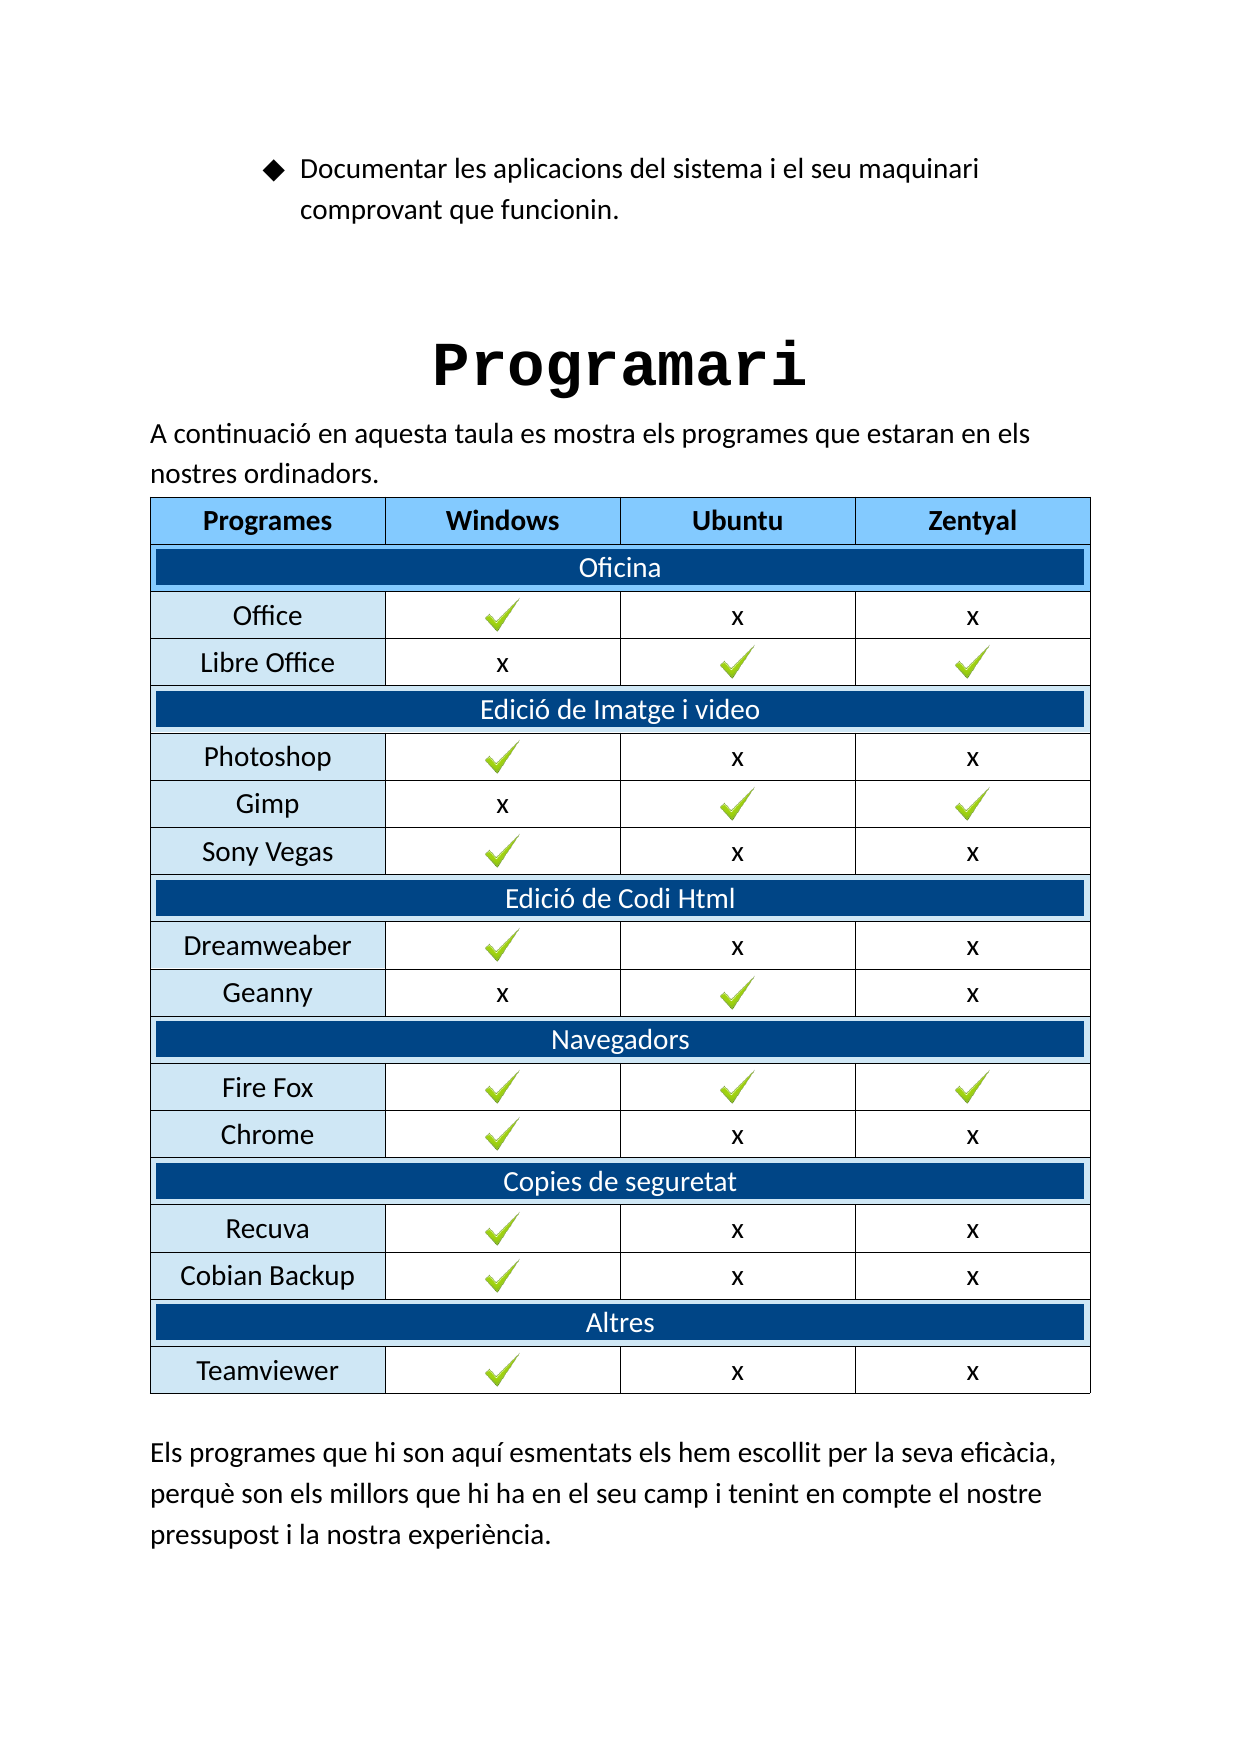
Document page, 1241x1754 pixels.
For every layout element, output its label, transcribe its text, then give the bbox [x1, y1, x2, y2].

table_cell [386, 739, 620, 780]
text Els programes que hi son aquí esmentats els hem escollit per la seva eficàcia, perquè son els millors que hi ha en el seu camp i tenint en compte el nostre pressupost i la nostra experiència. [150, 1434, 1090, 1552]
table_header Windows [386, 498, 620, 544]
text A continuació en aquesta taula es mostra els programes que estaran en els nostres ordinadors. [150, 415, 1090, 491]
table_cell Navegadors [151, 1017, 1090, 1063]
table_cell [621, 1064, 855, 1104]
table_cell x [856, 1253, 1090, 1299]
table_cell Chrome [151, 1111, 385, 1157]
table_cell Dreamweaber [151, 922, 385, 968]
table_cell x [386, 970, 620, 1016]
table_cell Gimp [151, 781, 385, 827]
table_cell Edició de Codi Html [151, 875, 1090, 921]
table_cell x [856, 828, 1090, 874]
picture [954, 1068, 991, 1105]
table_cell x [621, 734, 855, 780]
table_cell [386, 1347, 620, 1393]
picture [484, 832, 521, 869]
table_cell Fire Fox [151, 1064, 385, 1110]
table_cell [386, 1064, 620, 1104]
table_cell x [856, 734, 1090, 780]
list Documentar les aplicacions del sistema i el seu maquinari comprovant que funcionin. [262, 150, 1090, 227]
picture [719, 785, 756, 822]
table_header Ubuntu [621, 498, 855, 544]
table_cell [856, 639, 1090, 685]
picture [484, 1210, 521, 1247]
table_cell Libre Office [151, 639, 385, 685]
table_cell x [621, 592, 855, 638]
table_cell Oficina [151, 545, 1090, 591]
picture [954, 643, 991, 680]
table_cell x [856, 1111, 1090, 1157]
table_cell Edició de Imatge i video [151, 686, 1090, 732]
table_cell x [621, 1253, 855, 1299]
table_cell [856, 781, 1090, 827]
table_header Zentyal [856, 498, 1090, 544]
text Programari [150, 333, 1090, 404]
table_cell [386, 1111, 620, 1157]
table_cell x [621, 922, 855, 968]
picture [484, 927, 521, 963]
table_cell x [621, 1347, 855, 1393]
table_cell [621, 1105, 855, 1110]
table_cell Copies de seguretat [151, 1158, 1090, 1204]
table_cell x [621, 1111, 855, 1157]
table_cell [386, 1258, 620, 1299]
table_cell Office [151, 592, 385, 638]
picture [954, 785, 991, 822]
picture [484, 1257, 521, 1294]
picture [719, 643, 756, 680]
table_cell [386, 734, 620, 738]
table_cell [386, 922, 620, 968]
table_cell x [856, 1347, 1090, 1393]
picture [484, 1351, 521, 1388]
table_cell [621, 970, 855, 1016]
table_cell [856, 1105, 1090, 1110]
table_cell [386, 592, 620, 638]
table_cell Sony Vegas [151, 828, 385, 874]
table_cell [386, 1253, 620, 1257]
picture [719, 1068, 756, 1105]
table_cell [621, 639, 855, 685]
table_cell [856, 1064, 1090, 1104]
picture [484, 738, 521, 775]
table_cell Altres [151, 1300, 1090, 1346]
table_cell Recuva [151, 1205, 385, 1252]
picture [484, 1068, 521, 1105]
table_cell [386, 828, 620, 874]
picture [484, 1116, 521, 1152]
table_cell Photoshop [151, 734, 385, 780]
table_cell [386, 1105, 620, 1110]
picture [484, 596, 521, 633]
table_cell x [386, 781, 620, 827]
picture [719, 974, 756, 1011]
table_cell Geanny [151, 970, 385, 1016]
table_cell [621, 781, 855, 827]
table_cell x [856, 1205, 1090, 1252]
table_cell Teamviewer [151, 1347, 385, 1393]
table_cell x [856, 592, 1090, 638]
table_cell Cobian Backup [151, 1253, 385, 1299]
table_cell x [856, 970, 1090, 1016]
table_cell [386, 1205, 620, 1252]
table_header Programes [151, 498, 385, 544]
table_cell x [621, 828, 855, 874]
table_cell x [856, 922, 1090, 968]
table_cell x [386, 639, 620, 685]
table_cell x [621, 1205, 855, 1252]
